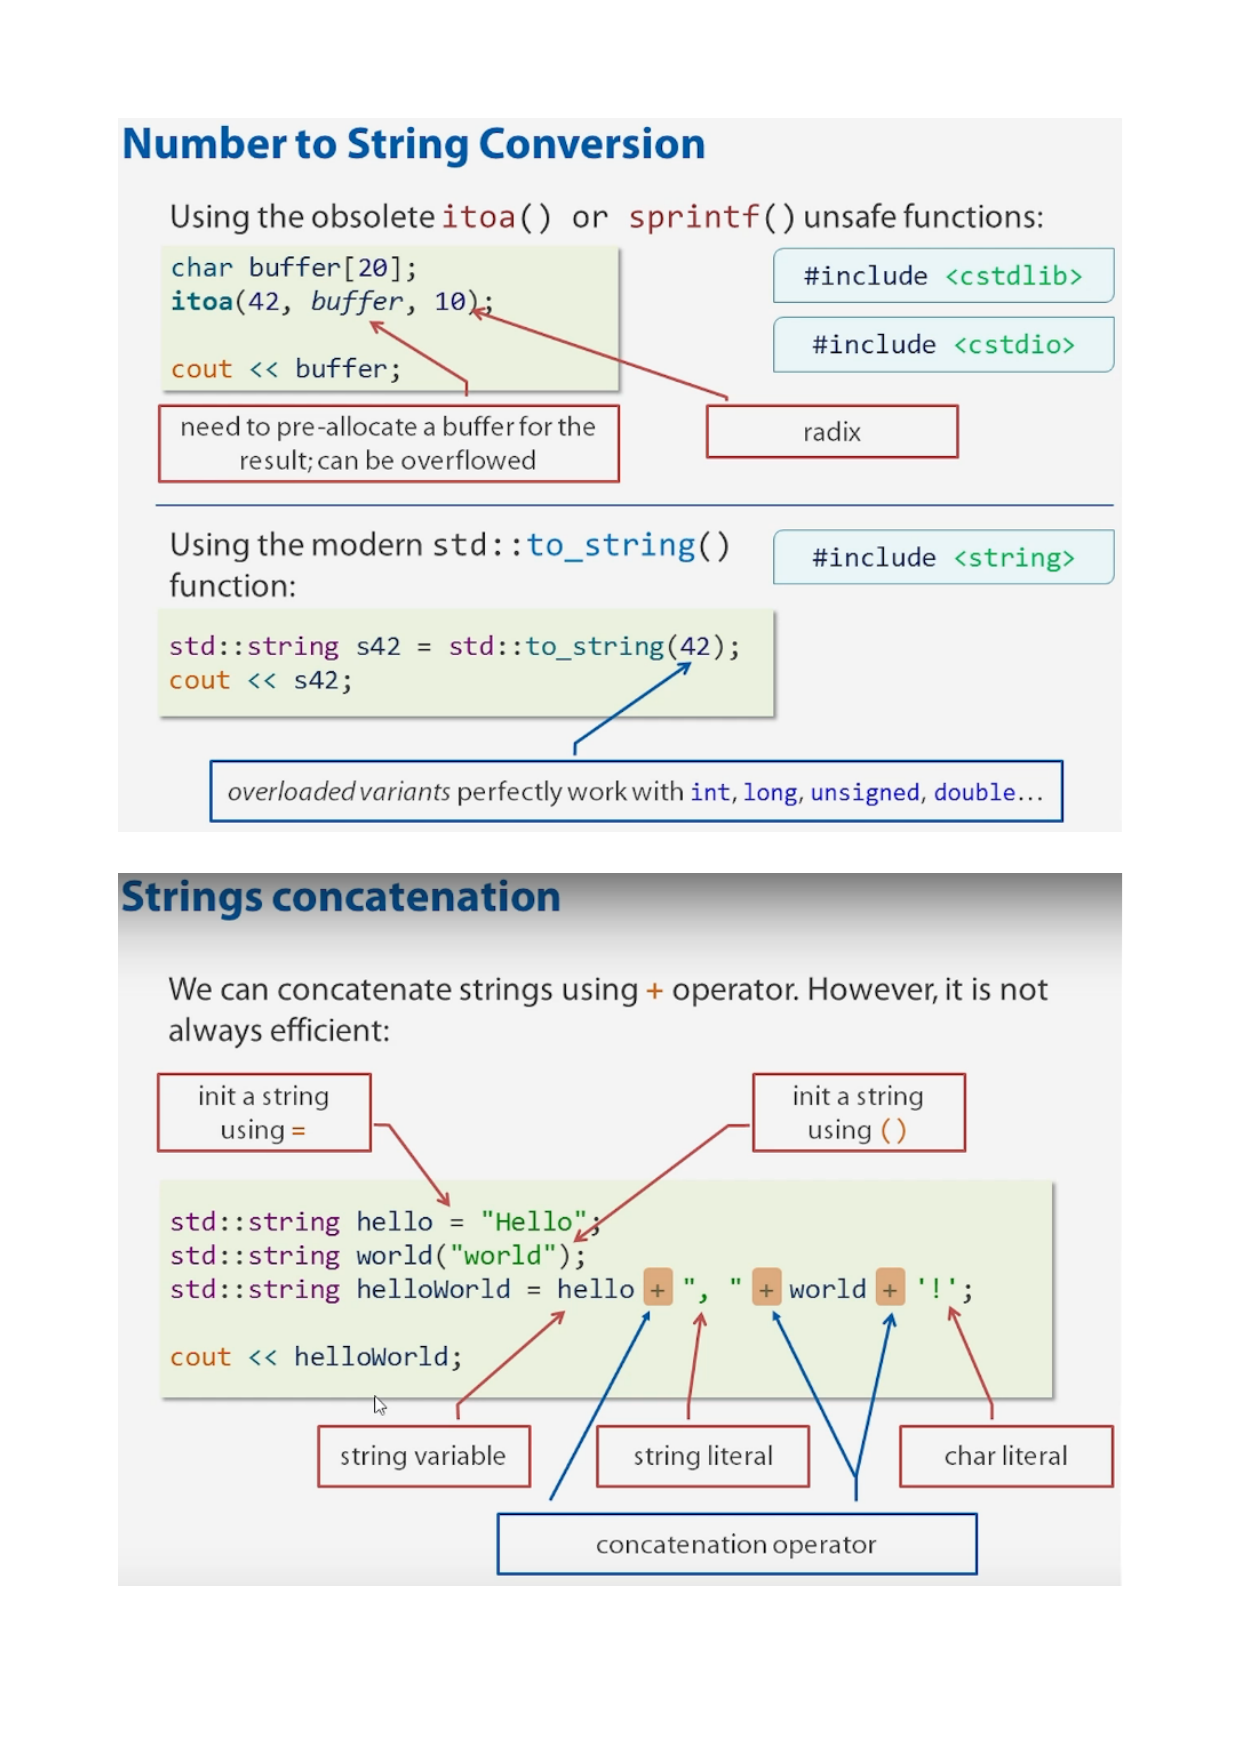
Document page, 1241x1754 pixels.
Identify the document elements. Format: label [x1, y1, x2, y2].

picture [118, 873, 1123, 1586]
picture [118, 118, 1123, 832]
